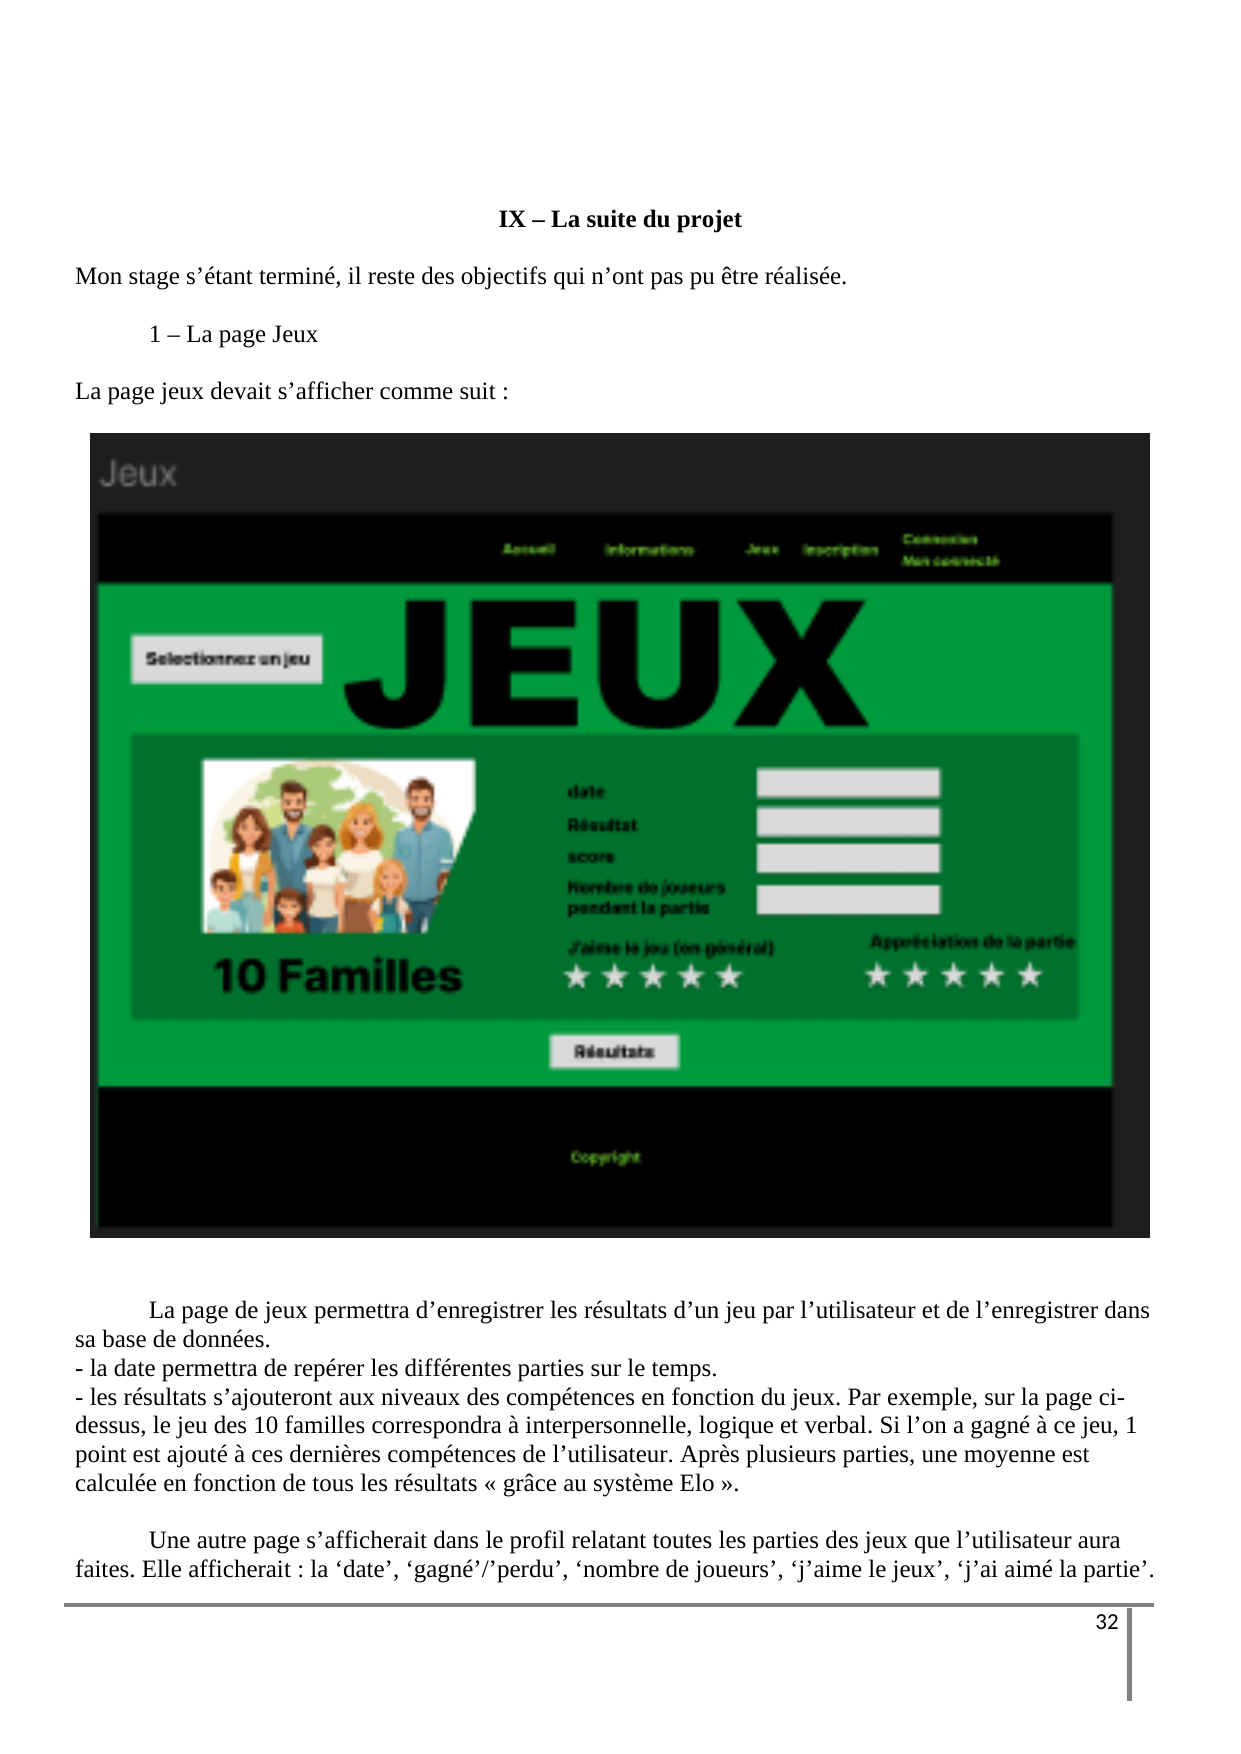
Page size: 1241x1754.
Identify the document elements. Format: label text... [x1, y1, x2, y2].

text IX – La suite du projet [75, 204, 1165, 232]
text La page jeux devait s’afficher comme suit : [75, 376, 1165, 405]
text Une autre page s’afficherait dans le profil relatant toutes les parties des jeux que l’utilisateur aura faites. Elle afficherait : la ‘date’, ‘gagné’/’perdu’, ‘nombre de joueurs’, ‘j’aime le jeux’, ‘j’ai aimé la partie’. [75, 1526, 1165, 1583]
picture [90, 433, 1150, 1238]
text Mon stage s’étant terminé, il reste des objectifs qui n’ont pas pu être réalisée. [75, 261, 1165, 290]
text La page de jeux permettra d’enregistrer les résultats d’un jeu par l’utilisateur et de l’enregistrer dans sa base de données. [75, 1296, 1165, 1353]
text 1 – La page Jeux [75, 319, 1165, 347]
text - les résultats s’ajouteront aux niveaux des compétences en fonction du jeux. Par exemple, sur la page ci-dessus, le jeu des 10 familles correspondra à interpersonnelle, logique et verbal. Si l’on a gagné à ce jeu, 1 point est ajouté à ces dernières compétences de l’utilisateur. Après plusieurs parties, une moyenne est calculée en fonction de tous les résultats « grâce au système Elo ». [75, 1382, 1165, 1497]
text - la date permettra de repérer les différentes parties sur le temps. [75, 1353, 1165, 1382]
